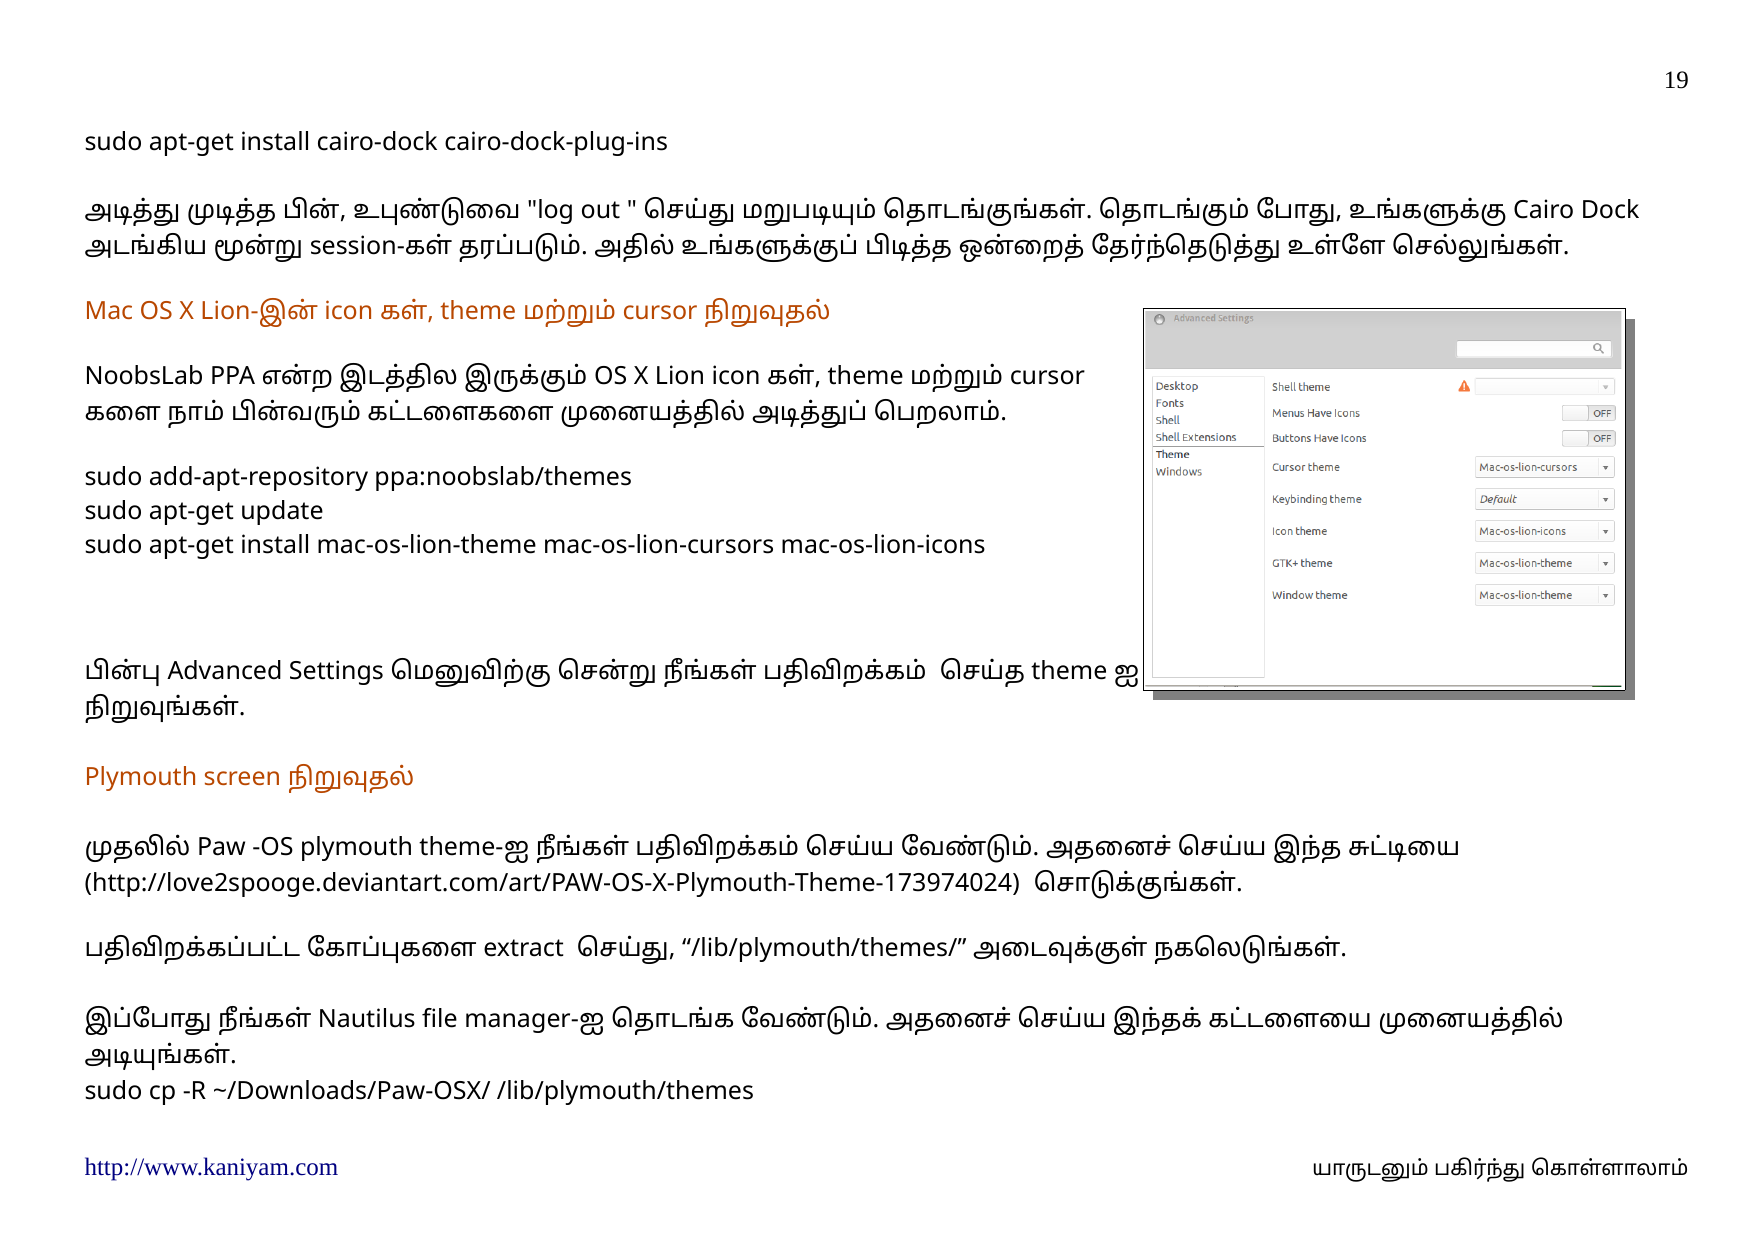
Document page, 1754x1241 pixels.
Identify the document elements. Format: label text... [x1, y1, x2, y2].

text sudo apt-get install mac-os-lion-theme mac-os-lion-cursors mac-os-lion-icons [84, 527, 1142, 561]
text [1635, 527, 1688, 561]
text NoobsLab PPA என்ற இடத்தில இருக்கும் OS X Lion icon கள், theme மற்றும் cursor களை நாம் பின்வரும் கட்டளைகளை முனையத்தில் அடித்துப் பெறலாம். [84, 358, 1142, 430]
text sudo apt-get update [84, 492, 1142, 527]
text sudo add-apt-repository ppa:noobslab/themes [84, 458, 1142, 492]
text Mac OS X Lion-இன் icon கள், theme மற்றும் cursor நிறுவுதல் [84, 293, 1688, 689]
text sudo apt-get install cairo-dock cairo-dock-plug-ins [84, 124, 1688, 158]
text அடித்து முடித்த பின், உபுண்டுவை "log out " செய்து மறுபடியும் தொடங்குங்கள். தொடங்கும் போது, உங்களுக்கு Cairo Dock அடங்கிய மூன்று session-கள் தரப்படும். அதில் உங்களுக்குப் பிடித்த ஒன்றைத் தேர்ந்தெடுத்து உள்ளே செல்லுங்கள். [84, 158, 1688, 264]
text பின்பு Advanced Settings மெனுவிற்கு சென்று நீங்கள் பதிவிறக்கம் செய்த theme ஐ நிறுவுங்கள். Plymouth screen நிறுவுதல் முதலில் Paw -OS plymouth theme-ஐ நீங்கள் பதிவிறக்கம் செய்ய வேண்டும். அதனைச் செய்ய இந்த சுட்டியை (http://love2spooge.deviantart.com/art/PAW-OS-X-Plymouth-Theme-173974024) சொடுக்குங்கள். [84, 618, 1688, 929]
text sudo cp -R ~/Downloads/Paw-OSX/ /lib/plymouth/themes [84, 1073, 1688, 1107]
text பதிவிறக்கப்பட்ட கோப்புகளை extract செய்து, “/lib/plymouth/themes/” அடைவுக்குள் நகலெடுங்கள். இப்போது நீங்கள் Nautilus file manager-ஐ தொடங்க வேண்டும். அதனைச் செய்ய இந்தக் கட்டளையை முனையத்தில் அடியுங்கள். [84, 929, 1688, 1073]
text [1635, 458, 1688, 492]
picture [1145, 311, 1622, 687]
text [1635, 358, 1688, 430]
text [1635, 492, 1688, 527]
